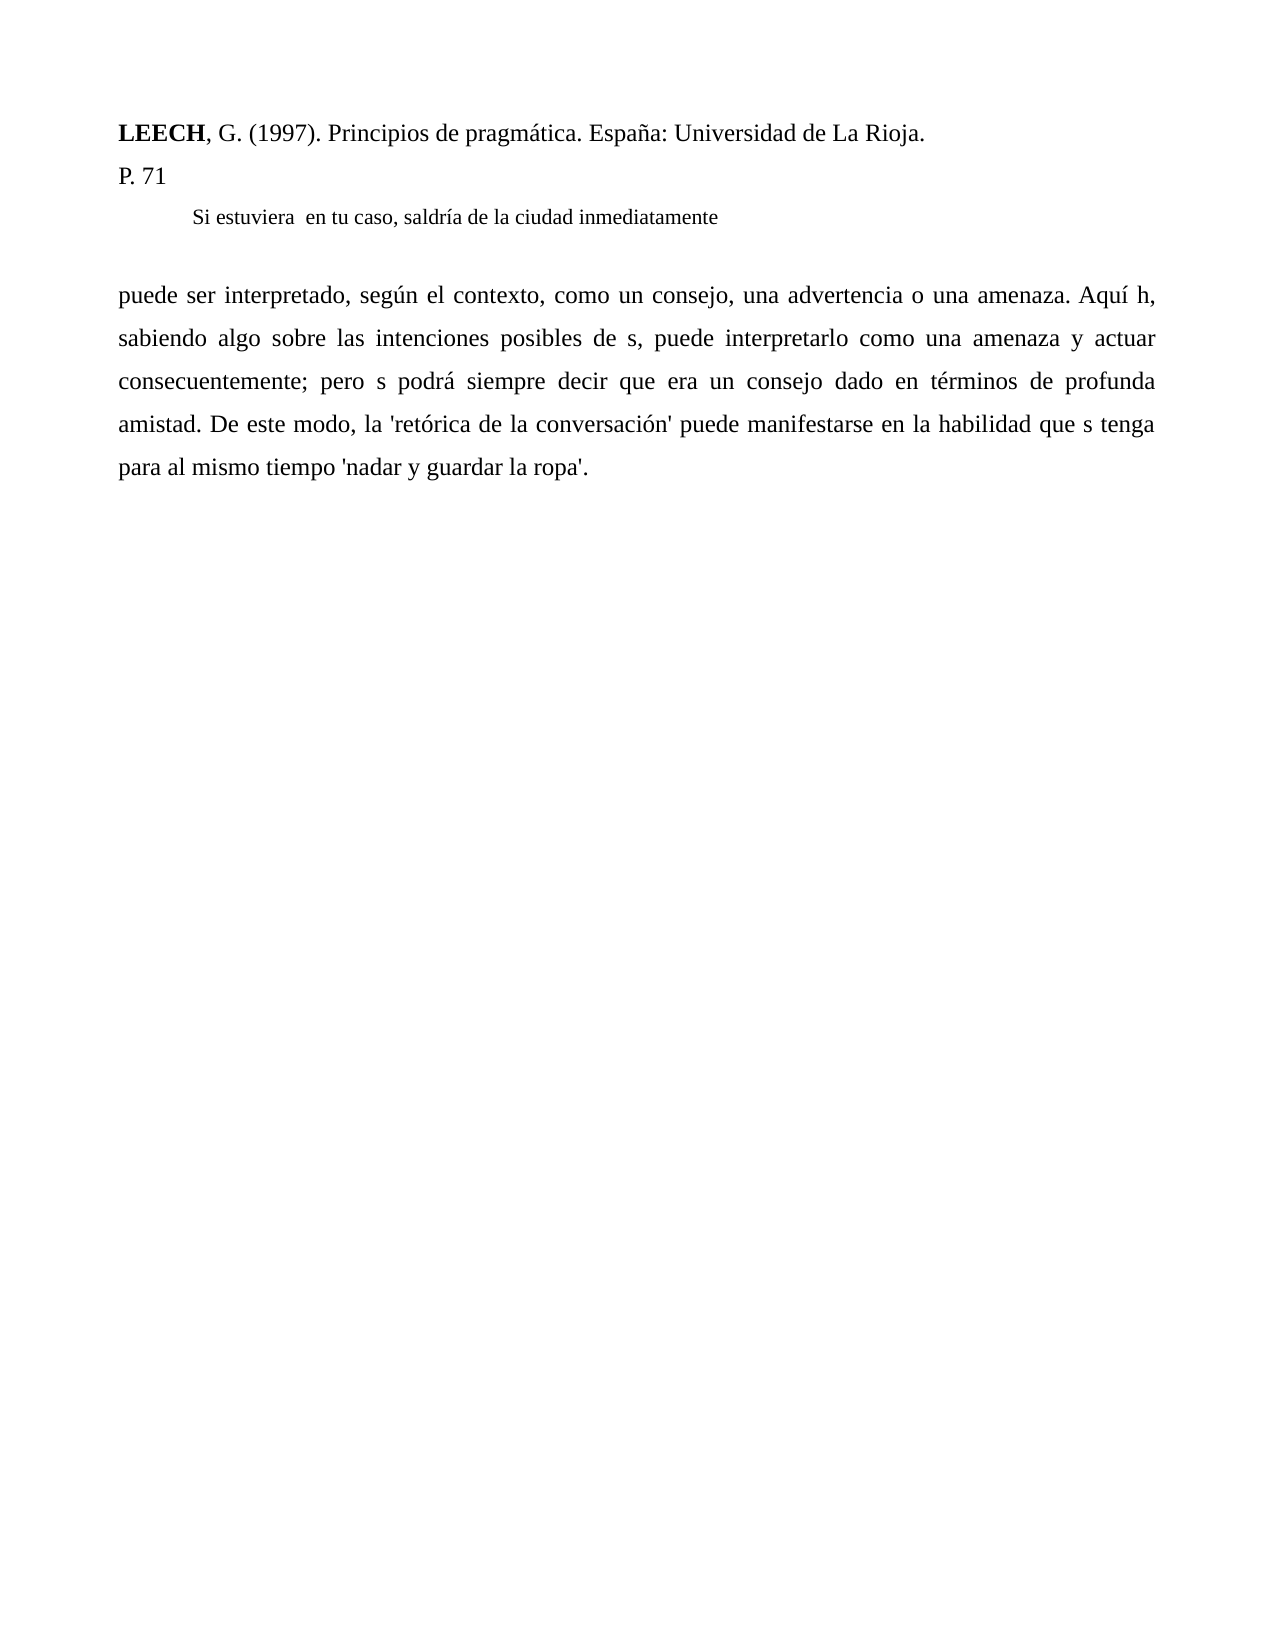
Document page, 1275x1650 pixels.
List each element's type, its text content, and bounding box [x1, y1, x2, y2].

text LEECH, G. (1997). Principios de pragmática. España: Universidad de La Rioja. [118, 118, 1157, 147]
text Si estuviera en tu caso, saldría de la ciudad inmediatamente [118, 204, 1157, 229]
text P. 71 [118, 161, 1157, 190]
text puede ser interpretado, según el contexto, como un consejo, una advertencia o una amenaza. Aquí h, sabiendo algo sobre las intenciones posibles de s, puede interpretarlo como una amenaza y actuar consecuentemente; pero s podrá siempre decir que era un consejo dado en términos de profunda amistad. De este modo, la 'retórica de la conversación' puede manifestarse en la habilidad que s tenga para al mismo tiempo 'nadar y guardar la ropa'. [118, 280, 1157, 481]
